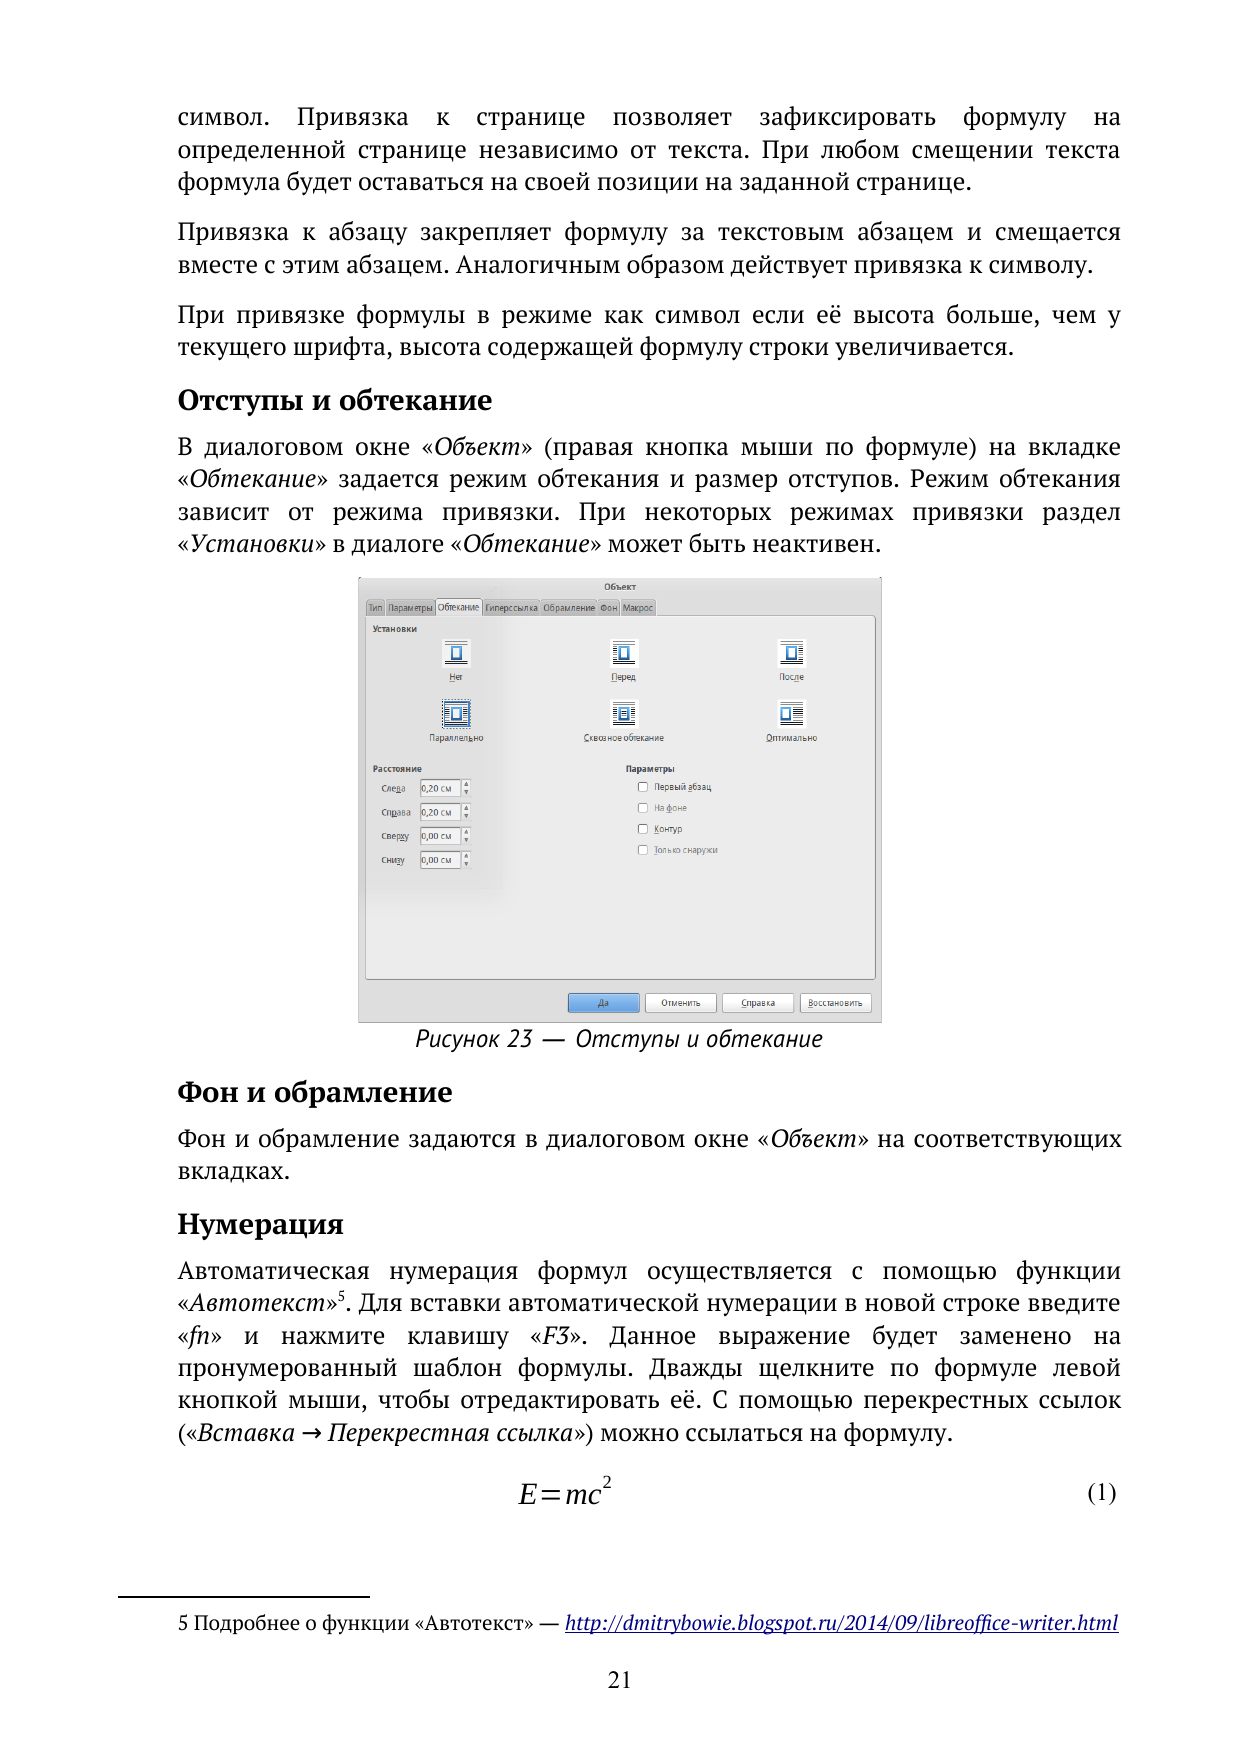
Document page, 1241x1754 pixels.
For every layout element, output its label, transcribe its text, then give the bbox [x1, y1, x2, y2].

text Автоматическая нумерация формул осуществляется с помощью функции «Автотекст». Для вставки автоматической нумерации в новой строке введите «fn» и нажмите клавишу «F3». Данное выражение будет заменено на пронумерованный шаблон формулы. Дважды щелкните по формуле левой кнопкой мыши, чтобы отредактировать её. С помощью перекрестных ссылок («Вставка → Перекрестная ссылка») можно ссылаться на формулу. [177, 1254, 1122, 1448]
table_header (1) [1010, 1466, 1122, 1534]
text В диалоговом окне «Объект» (правая кнопка мыши по формуле) на вкладке «Обтекание» задается режим обтекания и размер отступов. Режим обтекания зависит от режима привязки. При некоторых режимах привязки раздел «Установки» в диалоге «Обтекание» может быть неактивен. [177, 430, 1122, 559]
text Привязка к абзацу закрепляет формулу за текстовым абзацем и смещается вместе с этим абзацем. Аналогичным образом действует привязка к символу. [177, 215, 1122, 280]
text Фон и обрамление задаются в диалоговом окне «Объект» на соответствующих вкладках. [177, 1122, 1122, 1187]
picture [358, 577, 882, 1023]
subtitle Фон и обрамление [177, 577, 1122, 1110]
subtitle Отступы и обтекание [177, 380, 1122, 418]
table_header [118, 1466, 1010, 1534]
text Рисунок 23 ― Отступы и обтекание [347, 577, 893, 1055]
text символ. Привязка к странице позволяет зафиксировать формулу на определенной странице независимо от текста. При любом смещении текста формула будет оставаться на своей позиции на заданной странице. [177, 100, 1122, 198]
text Подробнее о функции «Автотекст» ― http://dmitrybowie.blogspot.ru/2014/09/libreoffice-writer.html [177, 1609, 1122, 1636]
text При привязке формулы в режиме как символ если её высота больше, чем у текущего шрифта, высота содержащей формулу строки увеличивается. [177, 298, 1122, 363]
subtitle Нумерация [177, 1204, 1122, 1242]
